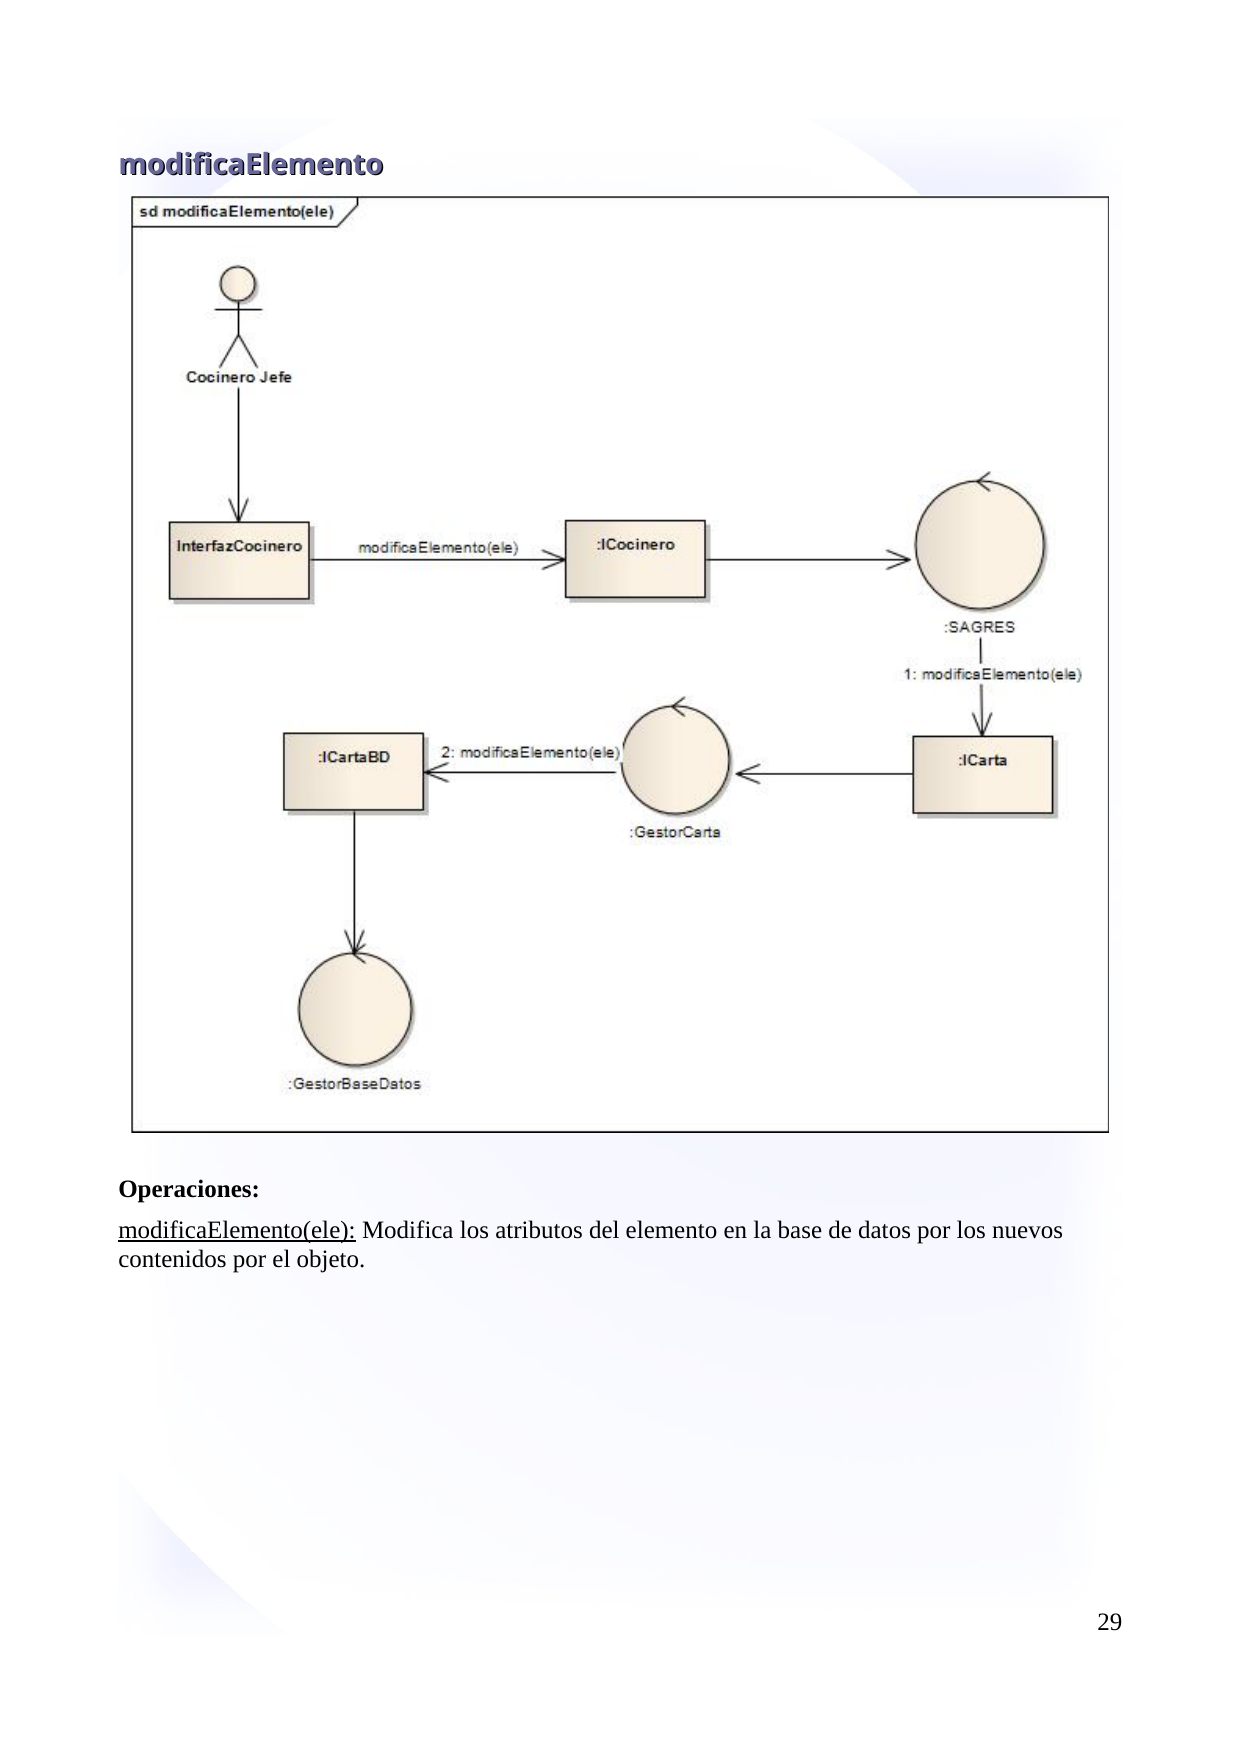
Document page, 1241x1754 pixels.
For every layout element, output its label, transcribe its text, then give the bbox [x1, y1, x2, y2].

subtitle modificaElemento [118, 143, 1122, 183]
picture [118, 118, 1122, 143]
picture [118, 183, 1122, 1174]
text Operaciones: [118, 1174, 1122, 1203]
text modificaElemento(ele): Modifica los atributos del elemento en la base de datos por los nuevos contenidos por el objeto. [118, 1215, 1122, 1273]
picture [118, 1273, 1122, 1636]
picture [118, 1203, 1122, 1215]
